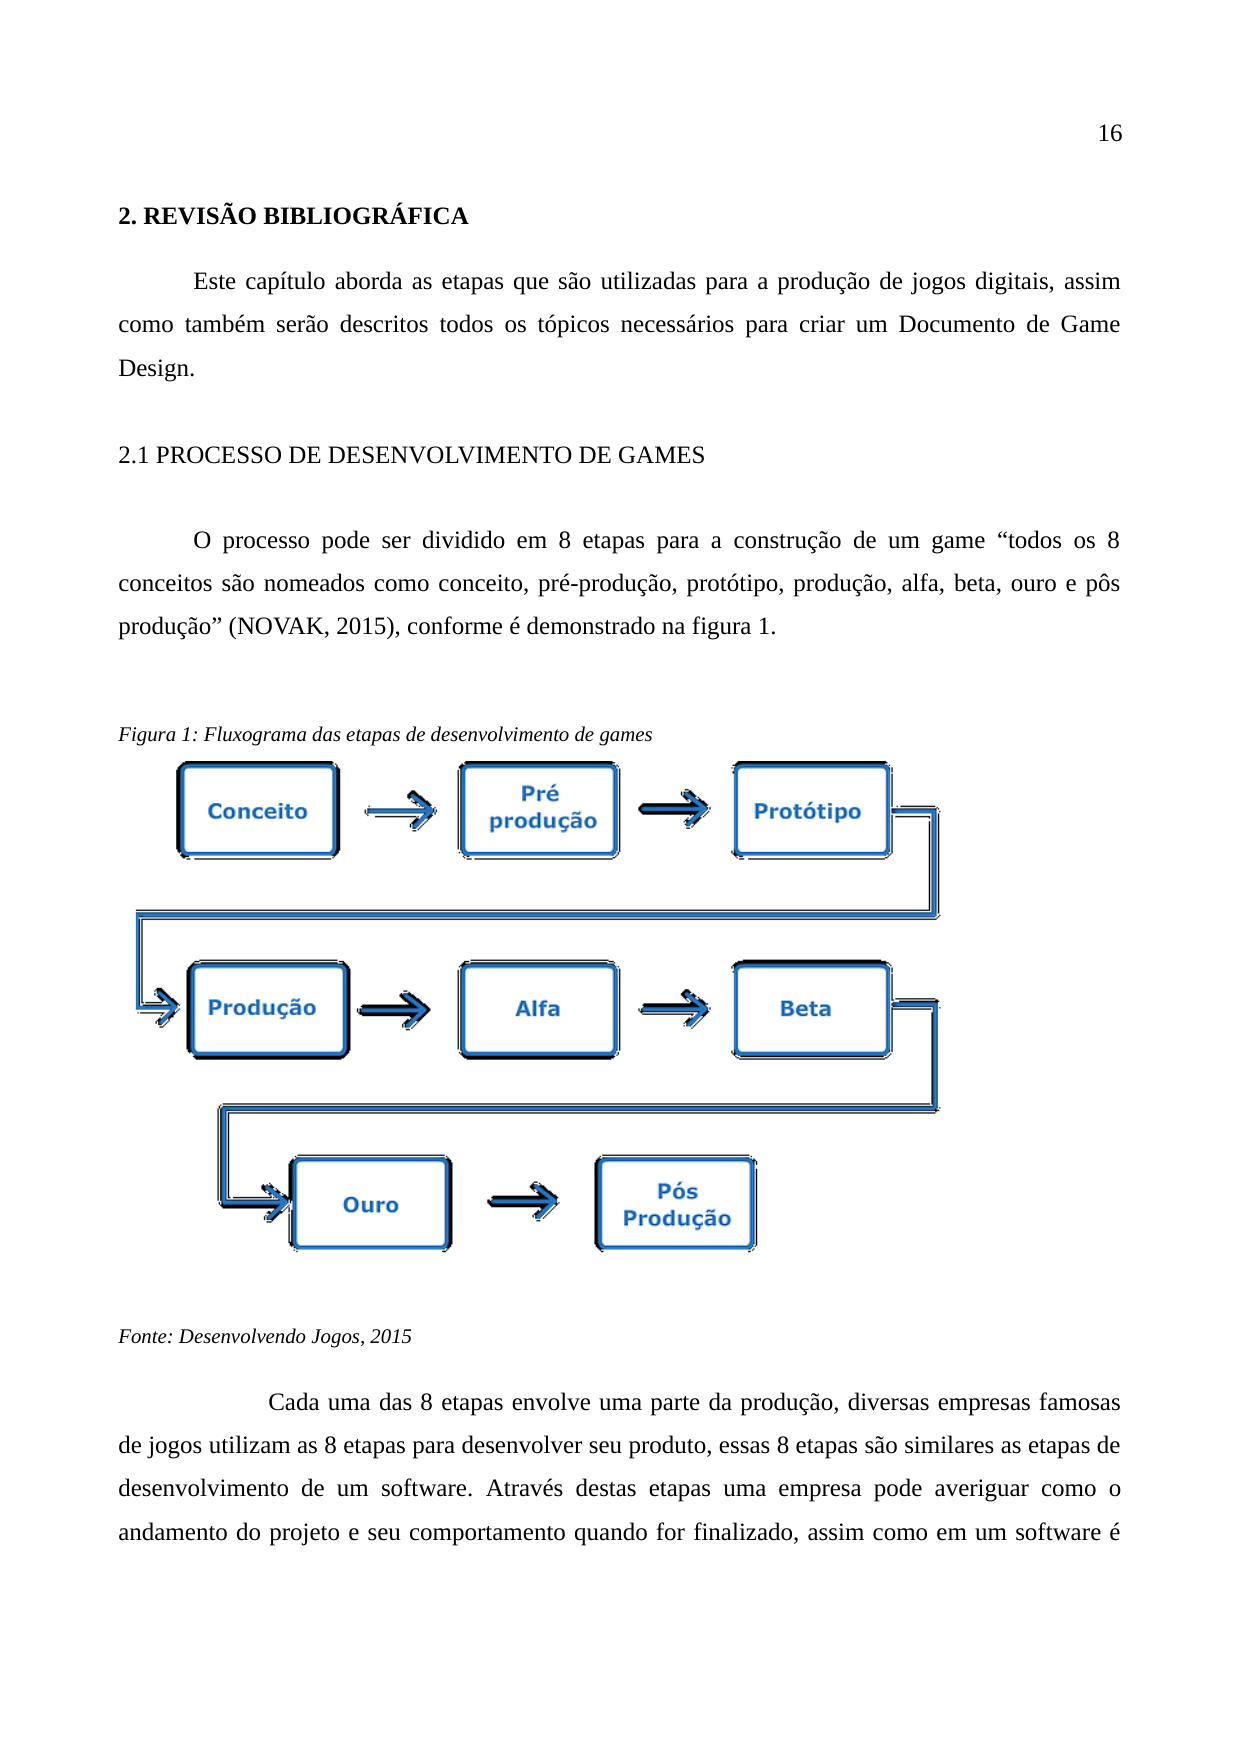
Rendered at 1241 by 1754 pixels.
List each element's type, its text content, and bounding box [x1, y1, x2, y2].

subtitle 2. REVISÃO BIBLIOGRÁFICA [118, 201, 1122, 230]
text [118, 710, 1102, 722]
text O processo pode ser dividido em 8 etapas para a construção de um game “todos os 8 conceitos são nomeados como conceito, pré-produção, protótipo, produção, alfa, beta, ouro e pôs produção” (NOVAK, 2015), conforme é demonstrado na figura 1. [118, 525, 1122, 640]
subtitle 2.1 PROCESSO DE DESENVOLVIMENTO DE GAMES [118, 440, 1122, 469]
text Este capítulo aborda as etapas que são utilizadas para a produção de jogos digitais, assim como também serão descritos todos os tópicos necessários para criar um Documento de Game Design. [118, 266, 1122, 381]
text Figura 1: Fluxograma das etapas de desenvolvimento de games [118, 722, 1102, 746]
text Fonte: Desenvolvendo Jogos, 2015 [118, 746, 1102, 1348]
picture [135, 761, 1071, 1301]
text Cada uma das 8 etapas envolve uma parte da produção, diversas empresas famosas de jogos utilizam as 8 etapas para desenvolver seu produto, essas 8 etapas são similares as etapas de desenvolvimento de um software. Através destas etapas uma empresa pode averiguar como o andamento do projeto e seu comportamento quando for finalizado, assim como em um software é [118, 1387, 1122, 1545]
